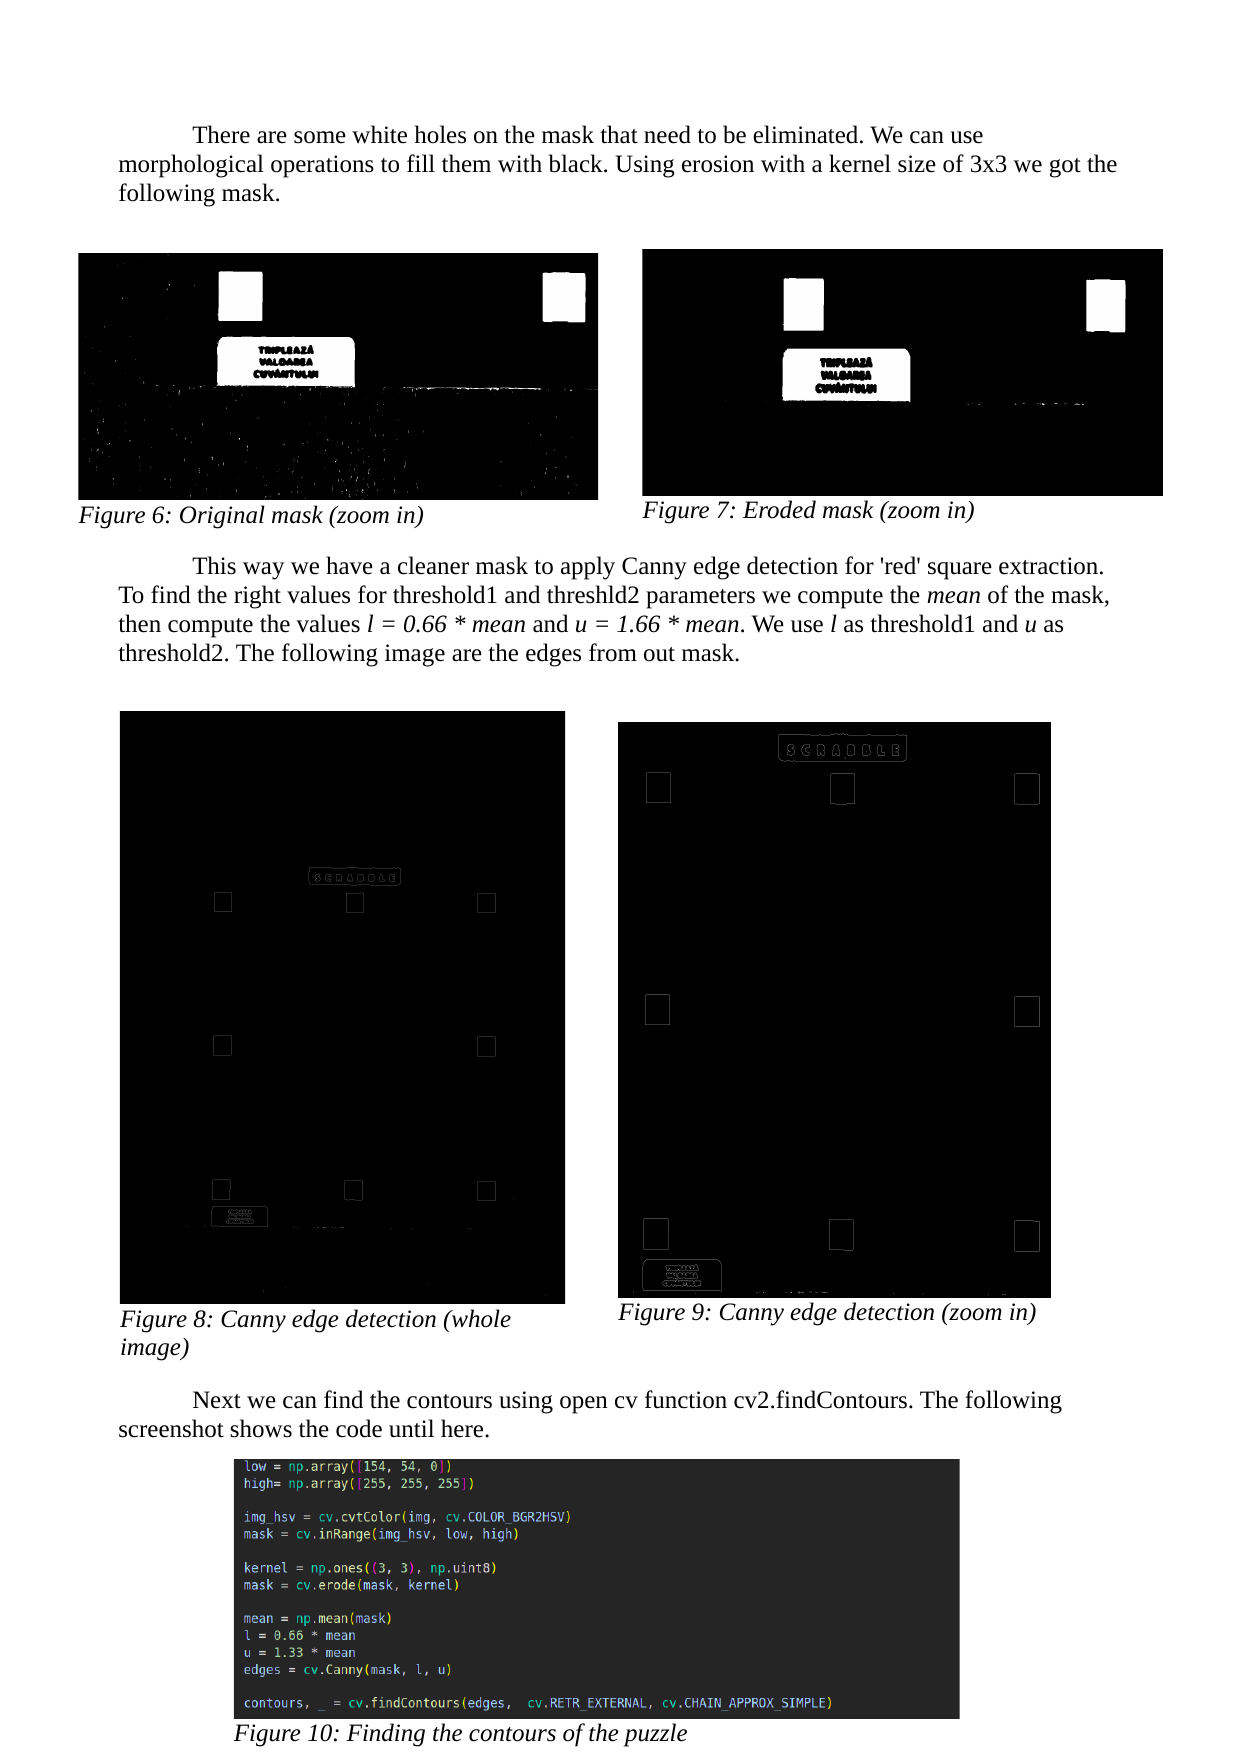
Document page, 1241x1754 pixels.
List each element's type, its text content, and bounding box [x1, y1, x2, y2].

text There are some white holes on the mask that need to be eliminated. We can use morphological operations to fill them with black. Using erosion with a kernel size of 3x3 we got the following mask. [118, 118, 1122, 207]
text This way we have a cleaner mask to apply Canny edge detection for 'red' square extraction. To find the right values for threshold1 and threshld2 parameters we compute the mean of the mask, then compute the values l = 0.66 * mean and u = 1.66 * mean. We use l as threshold1 and u as threshold2. The following image are the edges from out mask. [118, 549, 1122, 667]
picture [642, 249, 1163, 496]
picture [233, 1459, 960, 1719]
text Next we can find the contours using open cv function cv2.findContours. The following screenshot shows the code until here. [118, 1383, 1122, 1443]
picture [618, 722, 1051, 1298]
text Figure 6: Original mask (zoom in) [78, 500, 598, 528]
picture [119, 711, 566, 1304]
text Figure 7: Eroded mask (zoom in) [642, 496, 1163, 524]
text Figure 8: Canny edge detection (whole image) [120, 1304, 565, 1361]
text Figure 9: Canny edge detection (zoom in) [618, 1298, 1051, 1326]
picture [78, 253, 599, 500]
text Figure 10: Finding the contours of the puzzle [234, 1719, 960, 1747]
